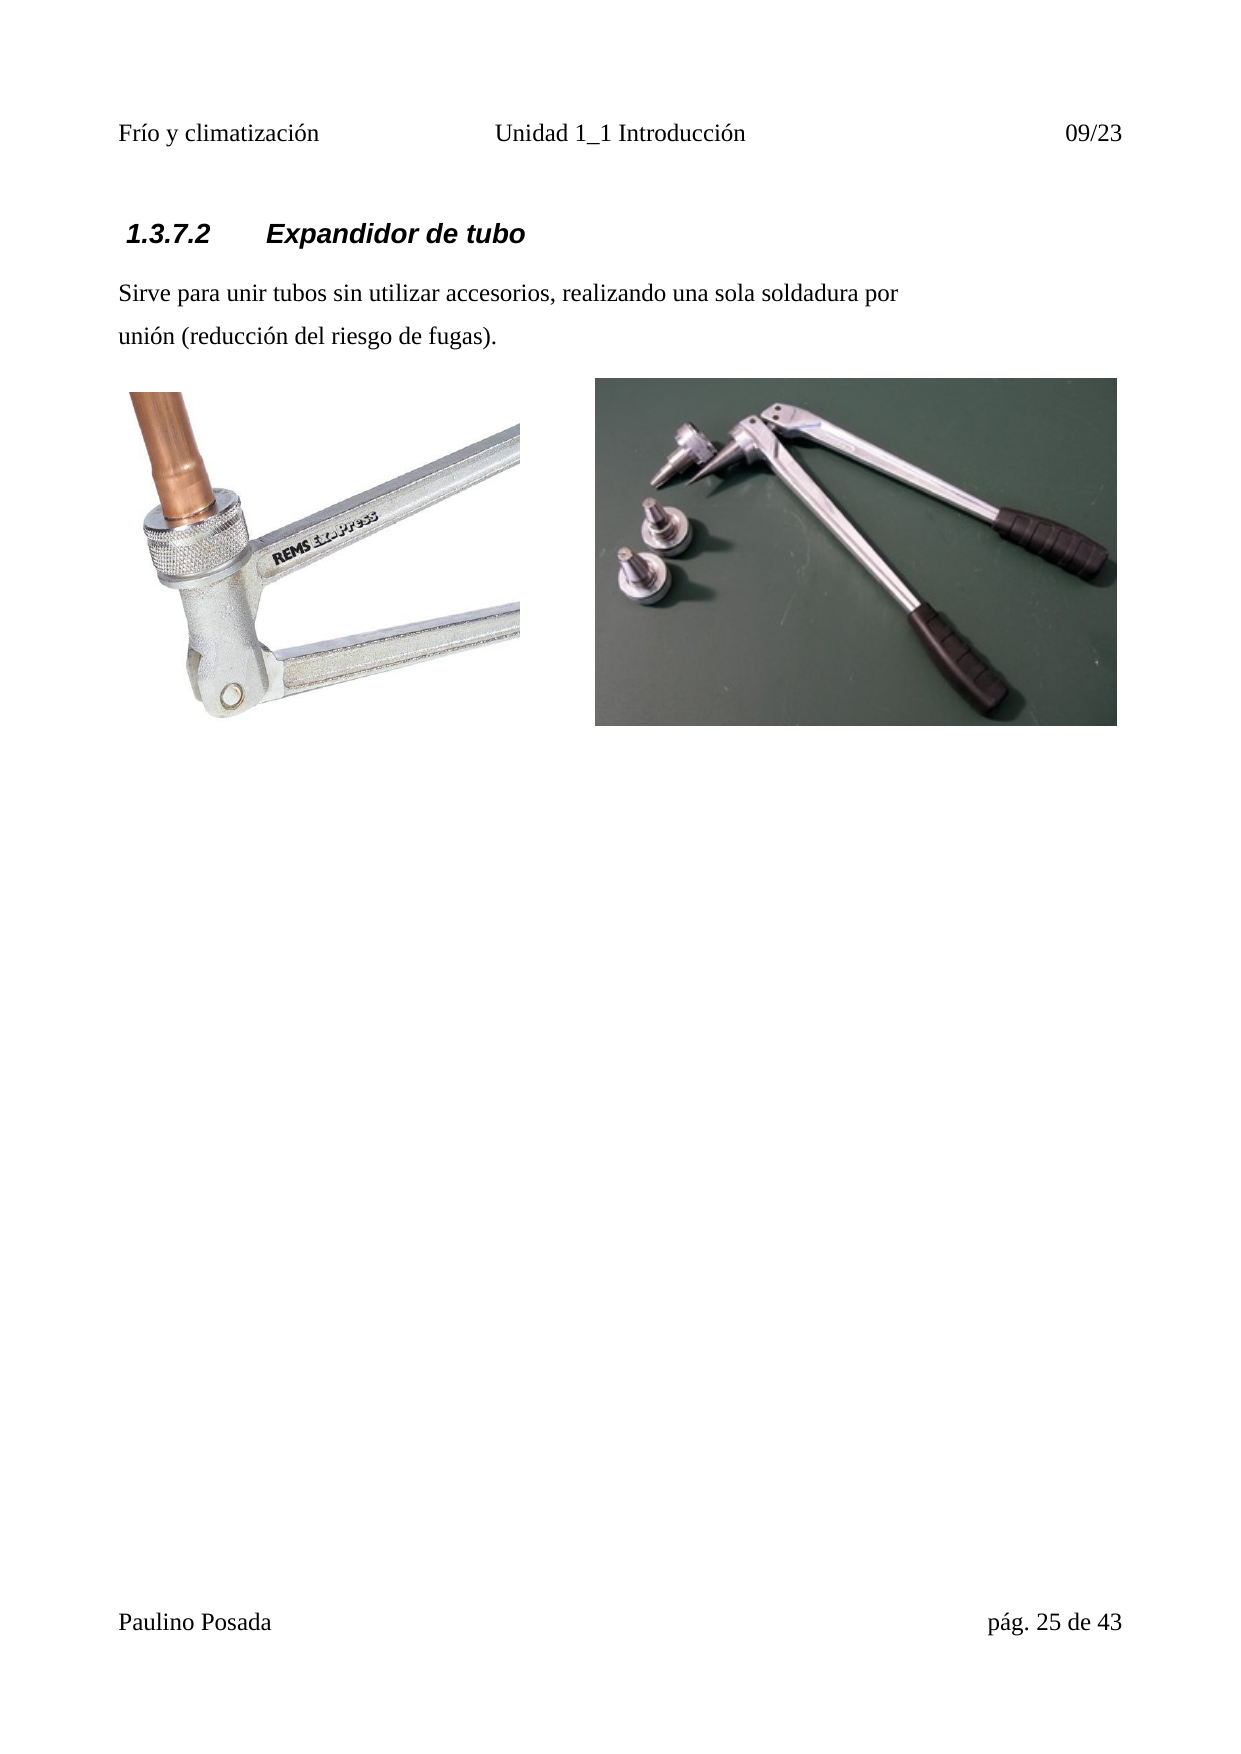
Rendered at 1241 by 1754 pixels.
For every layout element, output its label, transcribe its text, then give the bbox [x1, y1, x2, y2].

text Sirve para unir tubos sin utilizar accesorios, realizando una sola soldadura por [118, 278, 1122, 307]
picture [595, 378, 1117, 726]
picture [118, 392, 520, 724]
text unión (reducción del riesgo de fugas). [118, 321, 1122, 350]
subtitle Expandidor de tubo [118, 218, 1122, 249]
